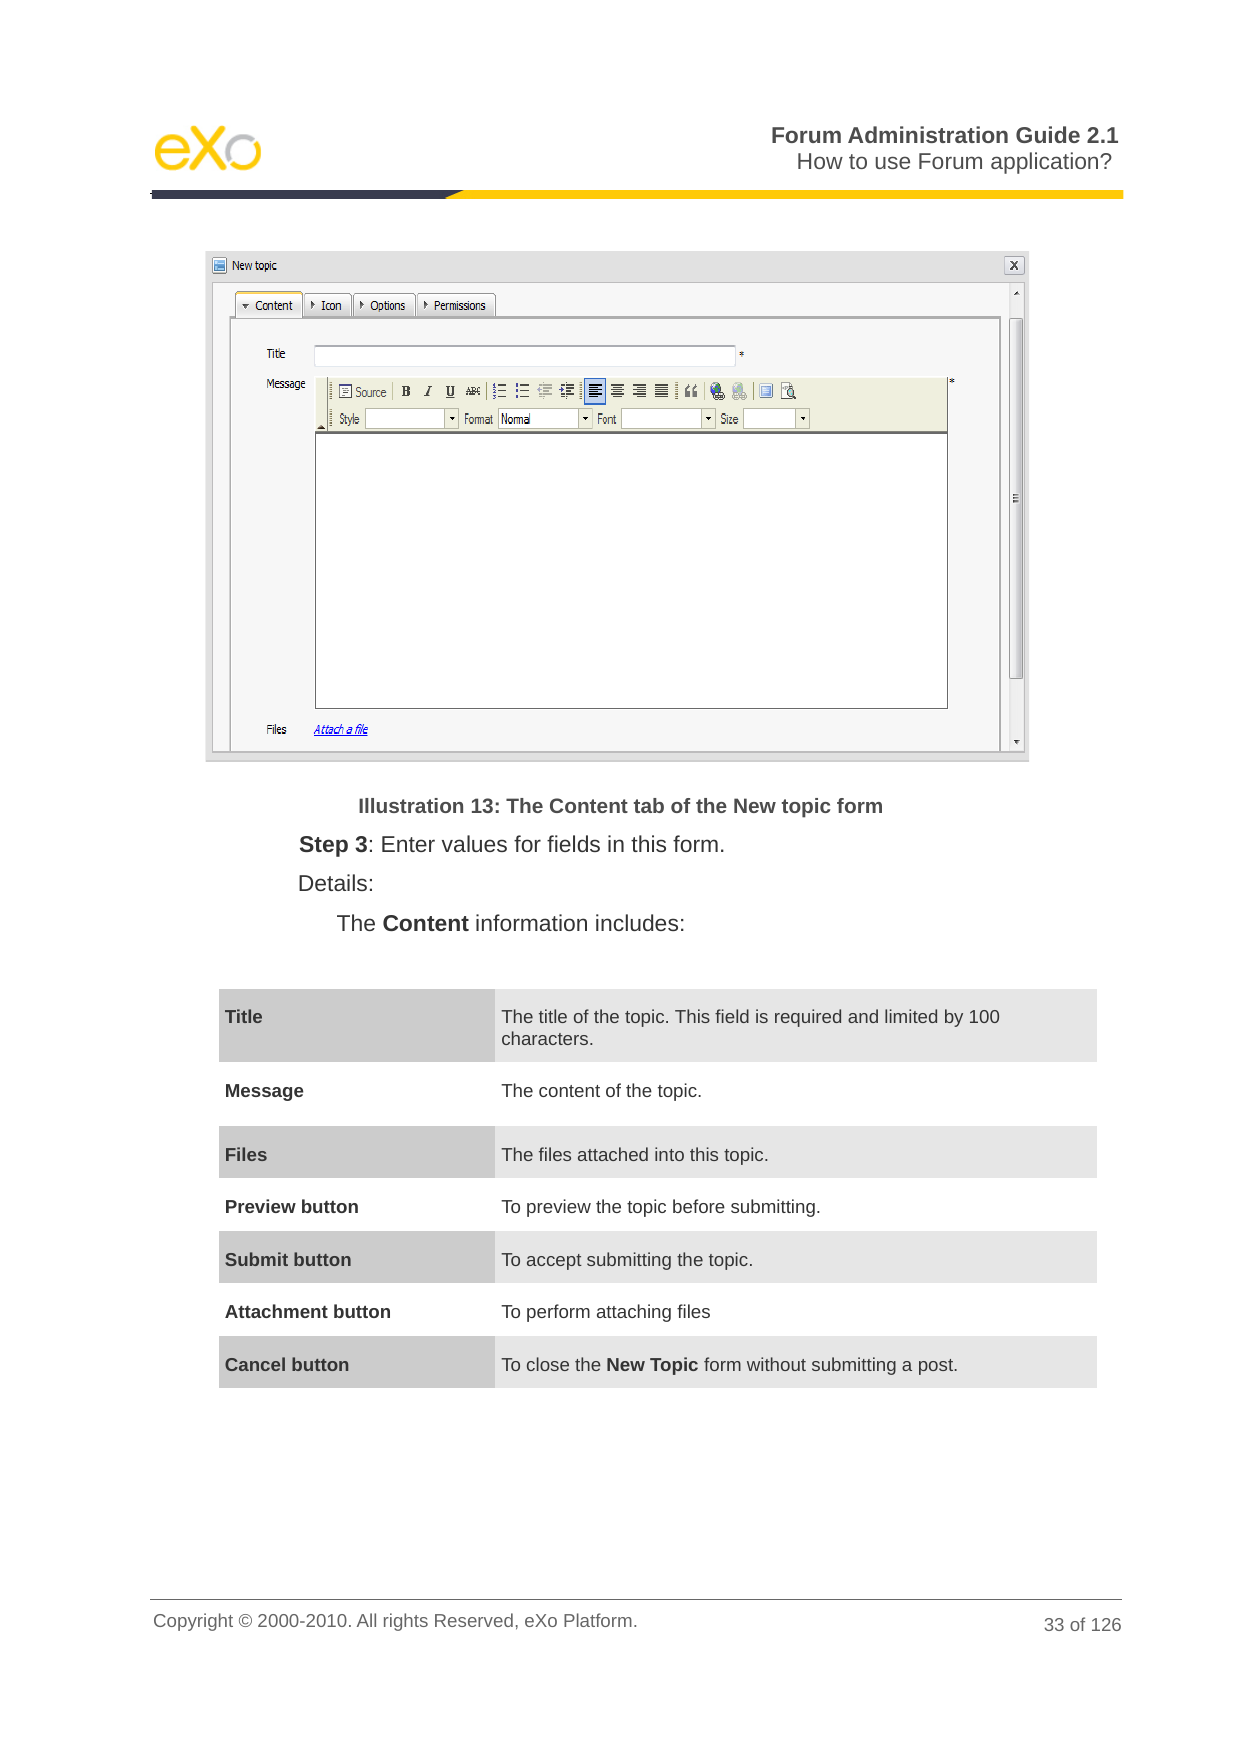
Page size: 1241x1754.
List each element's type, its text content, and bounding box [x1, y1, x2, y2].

table_header Title [219, 989, 495, 1062]
table_header The title of the topic. This field is required and limited by 100 characters. [495, 989, 1097, 1062]
text Details: [298, 870, 1122, 896]
table_cell Cancel button [219, 1336, 495, 1388]
table_cell To perform attaching files [495, 1283, 1097, 1336]
table_cell Message [219, 1063, 495, 1126]
table_cell Submit button [219, 1231, 495, 1283]
list Illustration 14: The Content tab of the New topic form [171, 300, 1071, 817]
picture [151, 190, 1124, 199]
table_cell The files attached into this topic. [495, 1126, 1097, 1178]
table_cell Files [219, 1126, 495, 1178]
list Step 3: Enter values for fields in this form. [171, 223, 1122, 857]
table_cell To preview the topic before submitting. [495, 1178, 1097, 1231]
table_cell To accept submitting the topic. [495, 1231, 1097, 1283]
table_cell Preview button [219, 1178, 495, 1231]
picture [205, 251, 1030, 762]
table_cell To close the New Topic form without submitting a post. [495, 1336, 1097, 1388]
table_cell Attachment button [219, 1283, 495, 1336]
list The Content information includes: [299, 909, 1122, 936]
table_cell The content of the topic. [495, 1063, 1097, 1126]
picture [155, 125, 262, 171]
